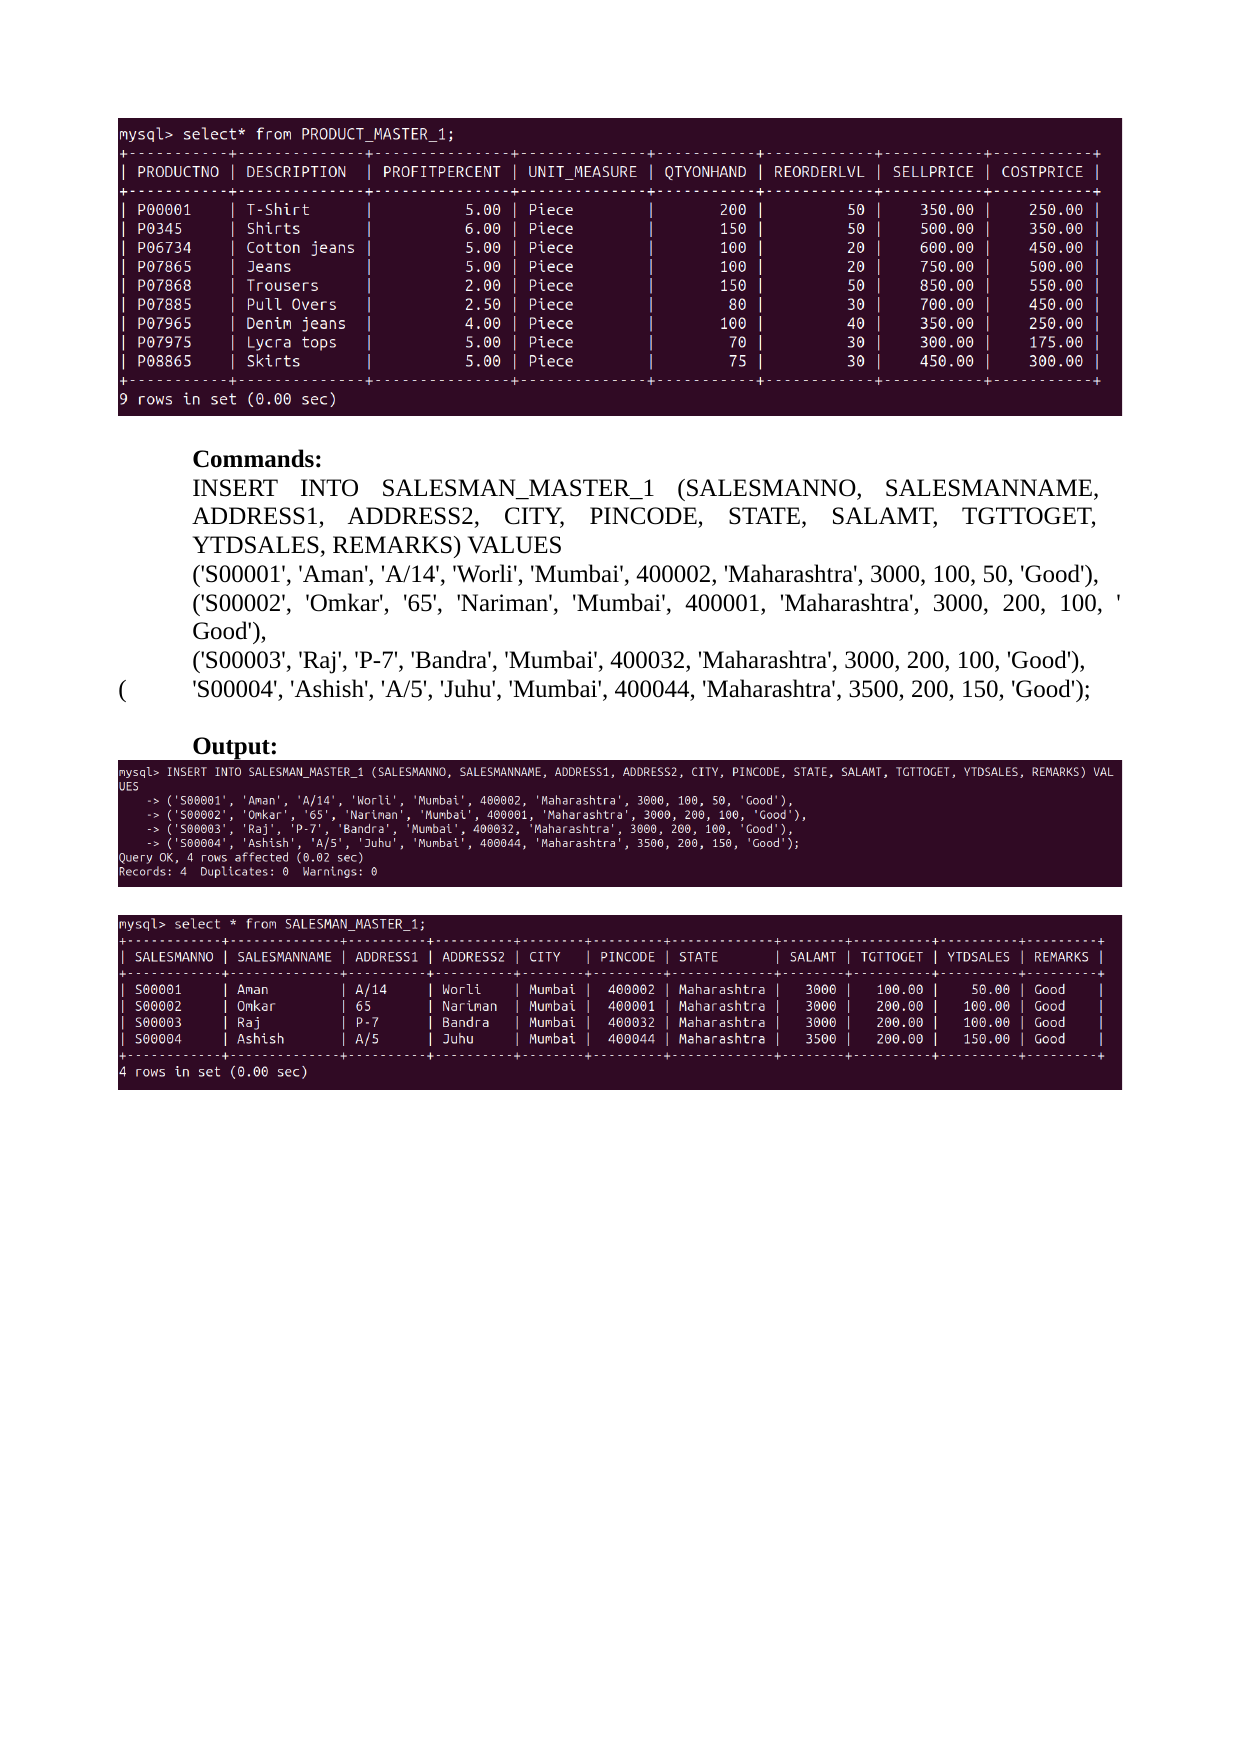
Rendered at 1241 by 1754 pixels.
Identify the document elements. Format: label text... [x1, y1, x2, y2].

text ('S00003', 'Raj', 'P-7', 'Bandra', 'Mumbai', 400032, 'Maharashtra', 3000, 200, 100, 'Good'), [118, 645, 1122, 674]
picture [118, 760, 1123, 887]
text ('S00001', 'Aman', 'A/14', 'Worli', 'Mumbai', 400002, 'Maharashtra', 3000, 100, 50, 'Good'), [118, 559, 1122, 588]
text ('S00002', 'Omkar', '65', 'Nariman', 'Mumbai', 400001, 'Maharashtra', 3000, 200, 100, ' Good'), [118, 588, 1122, 645]
text Commands: [118, 444, 1122, 473]
picture [118, 915, 1123, 1090]
text Output: [118, 731, 1122, 760]
text ( 'S00004', 'Ashish', 'A/5', 'Juhu', 'Mumbai', 400044, 'Maharashtra', 3500, 200, 150, 'Good'); [118, 674, 1122, 703]
picture [118, 118, 1123, 416]
text INSERT INTO SALESMAN_MASTER_1 (SALESMANNO, SALESMANNAME, ADDRESS1, ADDRESS2, CITY, PINCODE, STATE, SALAMT, TGTTOGET, YTDSALES, REMARKS) VALUES [118, 473, 1122, 559]
